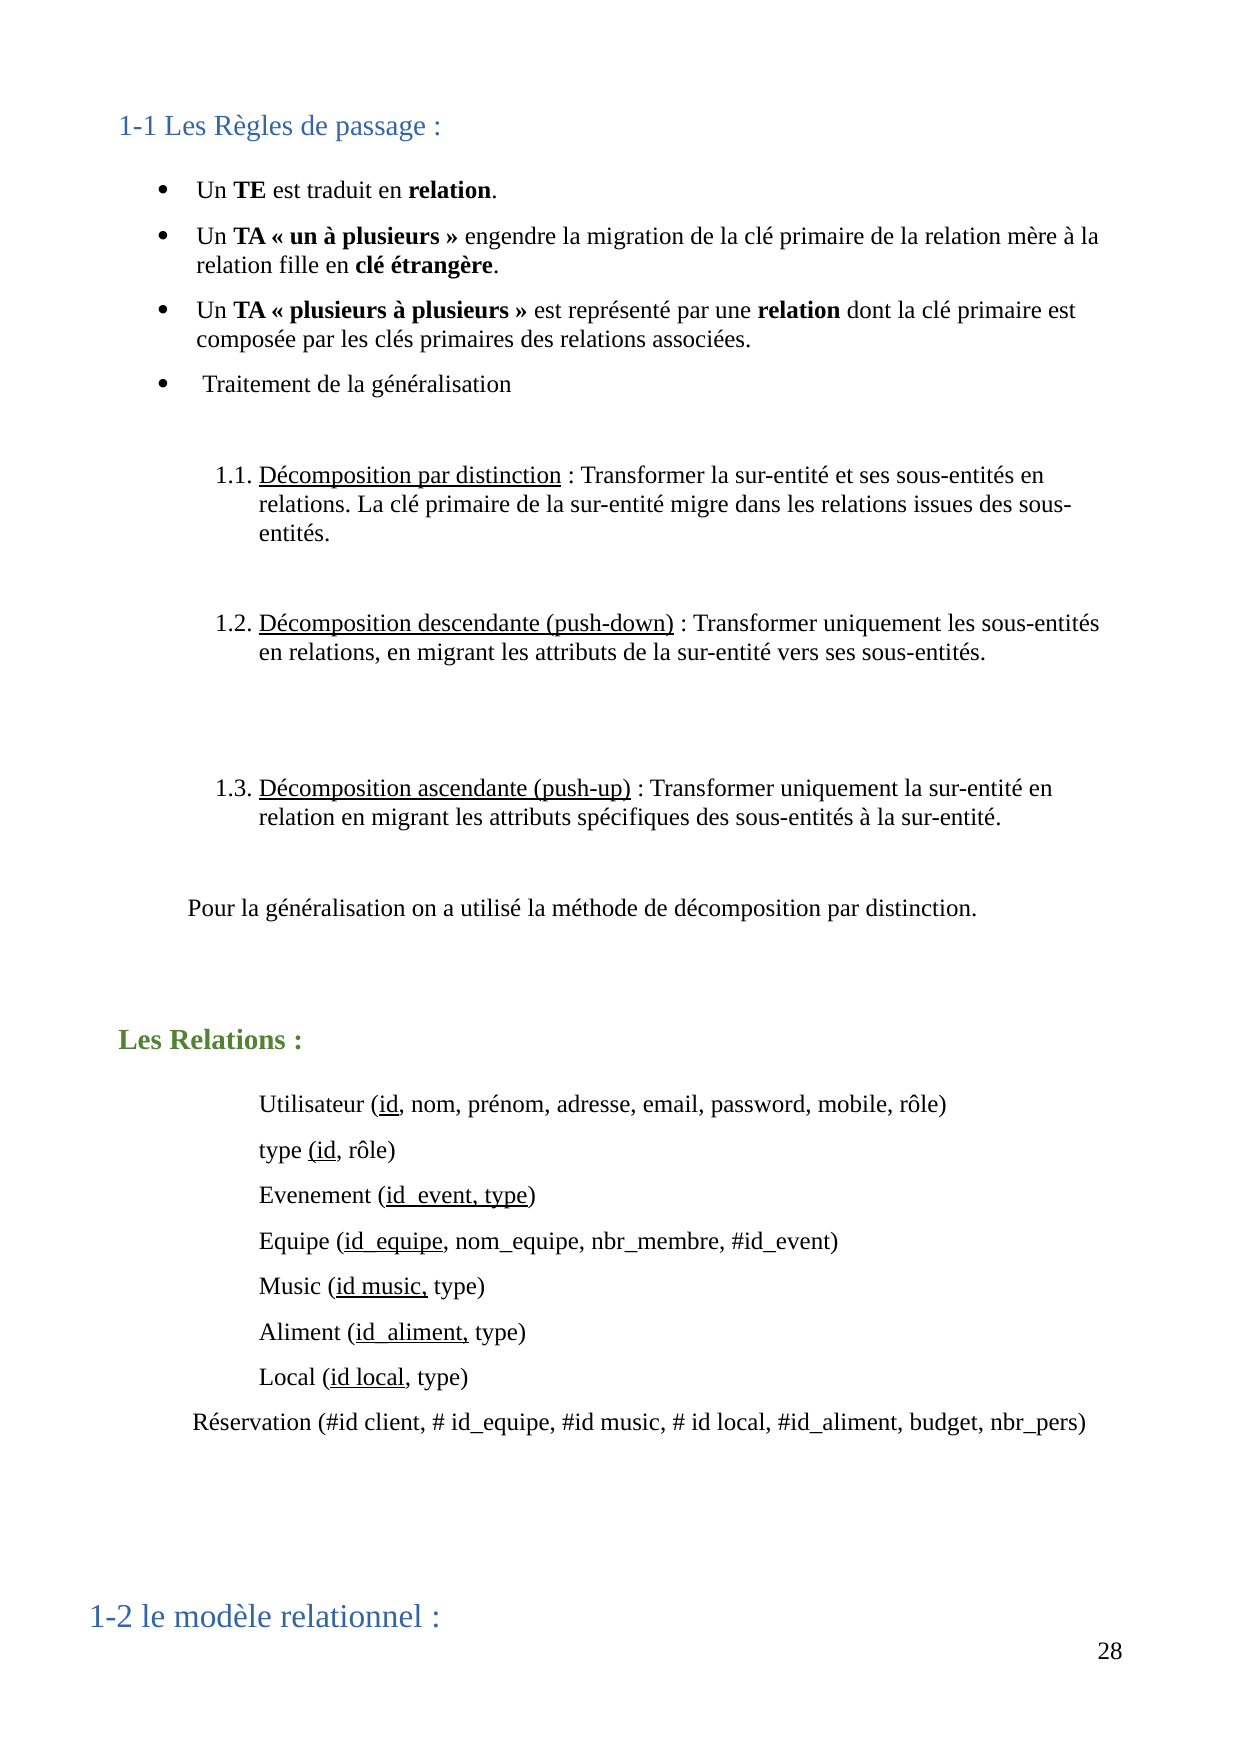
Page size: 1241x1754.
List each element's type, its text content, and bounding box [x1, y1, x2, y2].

list Un TA « un à plusieurs » engendre la migration de la clé primaire de la relation mère à la relation fille en clé étrangère. [159, 221, 1122, 278]
text 1-1 Les Règles de passage : [118, 108, 1122, 142]
text Les Relations : [118, 1022, 1122, 1056]
list Un TA « plusieurs à plusieurs » est représenté par une relation dont la clé primaire est composée par les clés primaires des relations associées. [159, 295, 1122, 353]
list Traitement de la généralisation [159, 369, 1122, 398]
list Réservation (#id client, # id_equipe, #id music, # id local, #id_aliment, budget, nbr_pers) [118, 1407, 1122, 1436]
text Pour la généralisation on a utilisé la méthode de décomposition par distinction. [88, 893, 1078, 922]
list 1-2 le modèle relationnel : [88, 1597, 1078, 1635]
list Evenement (id_event, type) [259, 1180, 1122, 1209]
list Un TE est traduit en relation. [159, 176, 1122, 204]
list type (id, rôle) [259, 1135, 1122, 1164]
list Décomposition ascendante (push-up) : Transformer uniquement la sur-entité en relation en migrant les attributs spécifiques des sous-entités à la sur-entité. [215, 773, 1122, 831]
list Décomposition par distinction : Transformer la sur-entité et ses sous-entités en relations. La clé primaire de la sur-entité migre dans les relations issues des sous-entités. [215, 460, 1122, 546]
list Music (id music, type) [259, 1271, 1122, 1300]
list Local (id local, type) [259, 1362, 1122, 1391]
list Décomposition descendante (push-down) : Transformer uniquement les sous-entités en relations, en migrant les attributs de la sur-entité vers ses sous-entités. [215, 608, 1122, 666]
list Equipe (id_equipe, nom_equipe, nbr_membre, #id_event) [259, 1226, 1122, 1254]
list Utilisateur (id, nom, prénom, adresse, email, password, mobile, rôle) [259, 1089, 1122, 1118]
list Aliment (id_aliment, type) [259, 1317, 1122, 1345]
